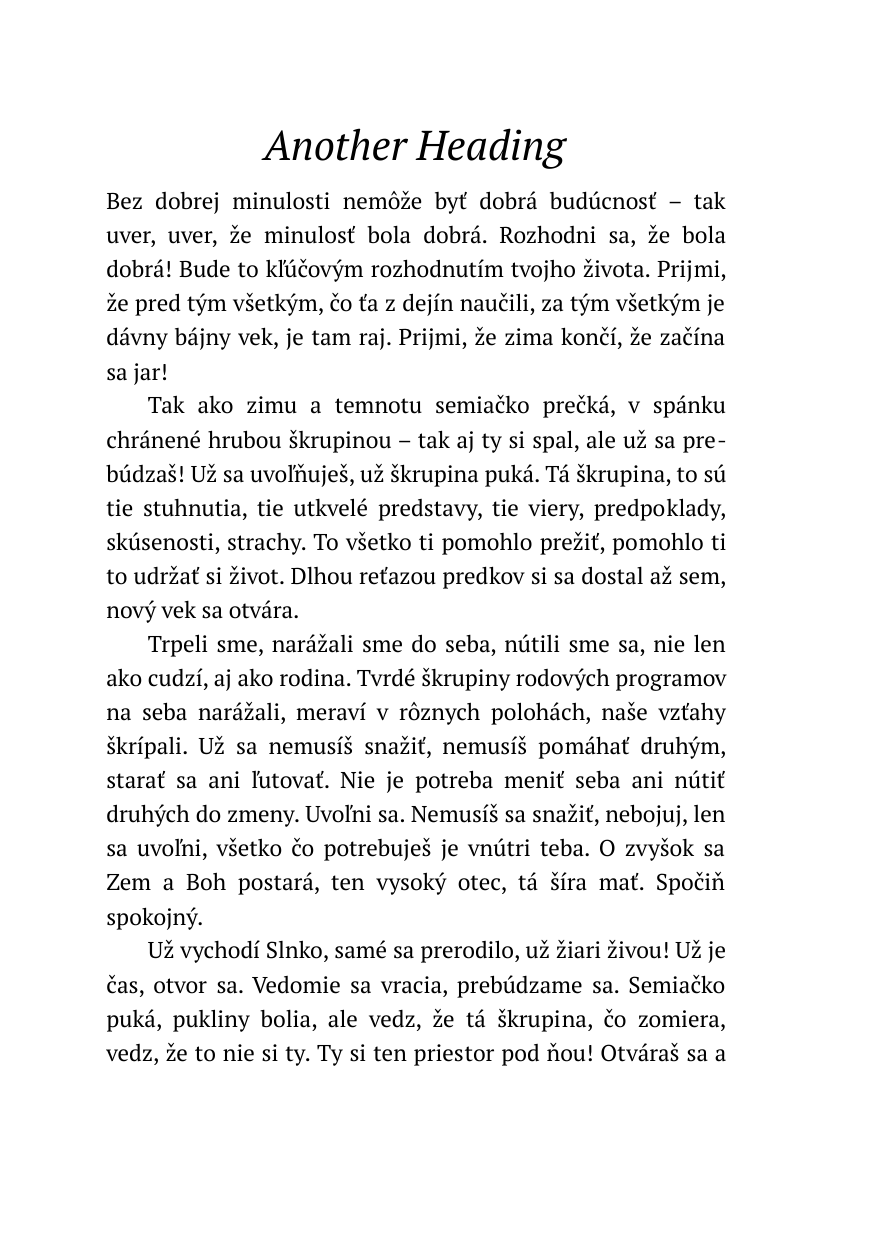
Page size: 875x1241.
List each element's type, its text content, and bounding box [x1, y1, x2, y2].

text Bez dobrej minulosti nemôže byť dobrá budúcnosť – tak uver, uver, že minulosť bola dobrá. Rozhodni sa, že bola dobrá! Bude to kľúčovým rozhodnutím tvojho života. Prij­mi, že pred tým všetkým, čo ťa z dejín naučili, za tým všetkým je dávny bájny vek, je tam raj. Prijmi, že zima končí, že začína sa jar! [106, 186, 726, 386]
subtitle Another Heading [106, 118, 726, 172]
text Trpeli sme, narážali sme do seba, nútili sme sa, nie len ako cudzí, aj ako rodina. Tvrdé škrupiny rodových prog­ramov na seba narážali, meraví v rôznych polohách, naše vzťahy škrípali. Už sa nemusíš snažiť, nemusíš po­máhať druhým, starať sa ani ľutovať. Nie je potreba meniť seba ani nútiť druhých do zmeny. Uvoľni sa. Nemusíš sa snažiť, nebojuj, len sa uvoľni, všetko čo potrebuješ je vnútri teba. O zvyšok sa Zem a Boh postará, ten vysoký otec, tá šíra mať. Spočiň spokojný. [106, 629, 726, 931]
text Tak ako zimu a temnotu semiačko prečká, v spánku chránené hrubou škrupinou – tak aj ty si spal, ale už sa pre­búdzaš! Už sa uvoľňuješ, už škrupina puká. Tá škrupi­na, to sú tie stuhnutia, tie utkvelé predstavy, tie viery, predpo­klady, skúsenosti, strachy. To všetko ti pomohlo prežiť, po­mohlo ti to udržať si život. Dlhou reťazou pred­kov si sa do­stal až sem, nový vek sa otvára. [106, 391, 726, 625]
text Už vychodí Slnko, samé sa prerodilo, už žiari živou! Už je čas, otvor sa. Vedomie sa vracia, prebúdzame sa. Semiačko puká, pukliny bolia, ale vedz, že tá škrupi­na, čo zomiera, vedz, že to nie si ty. Ty si ten pries­tor pod ňou! Ot­váraš sa a [106, 936, 726, 1067]
